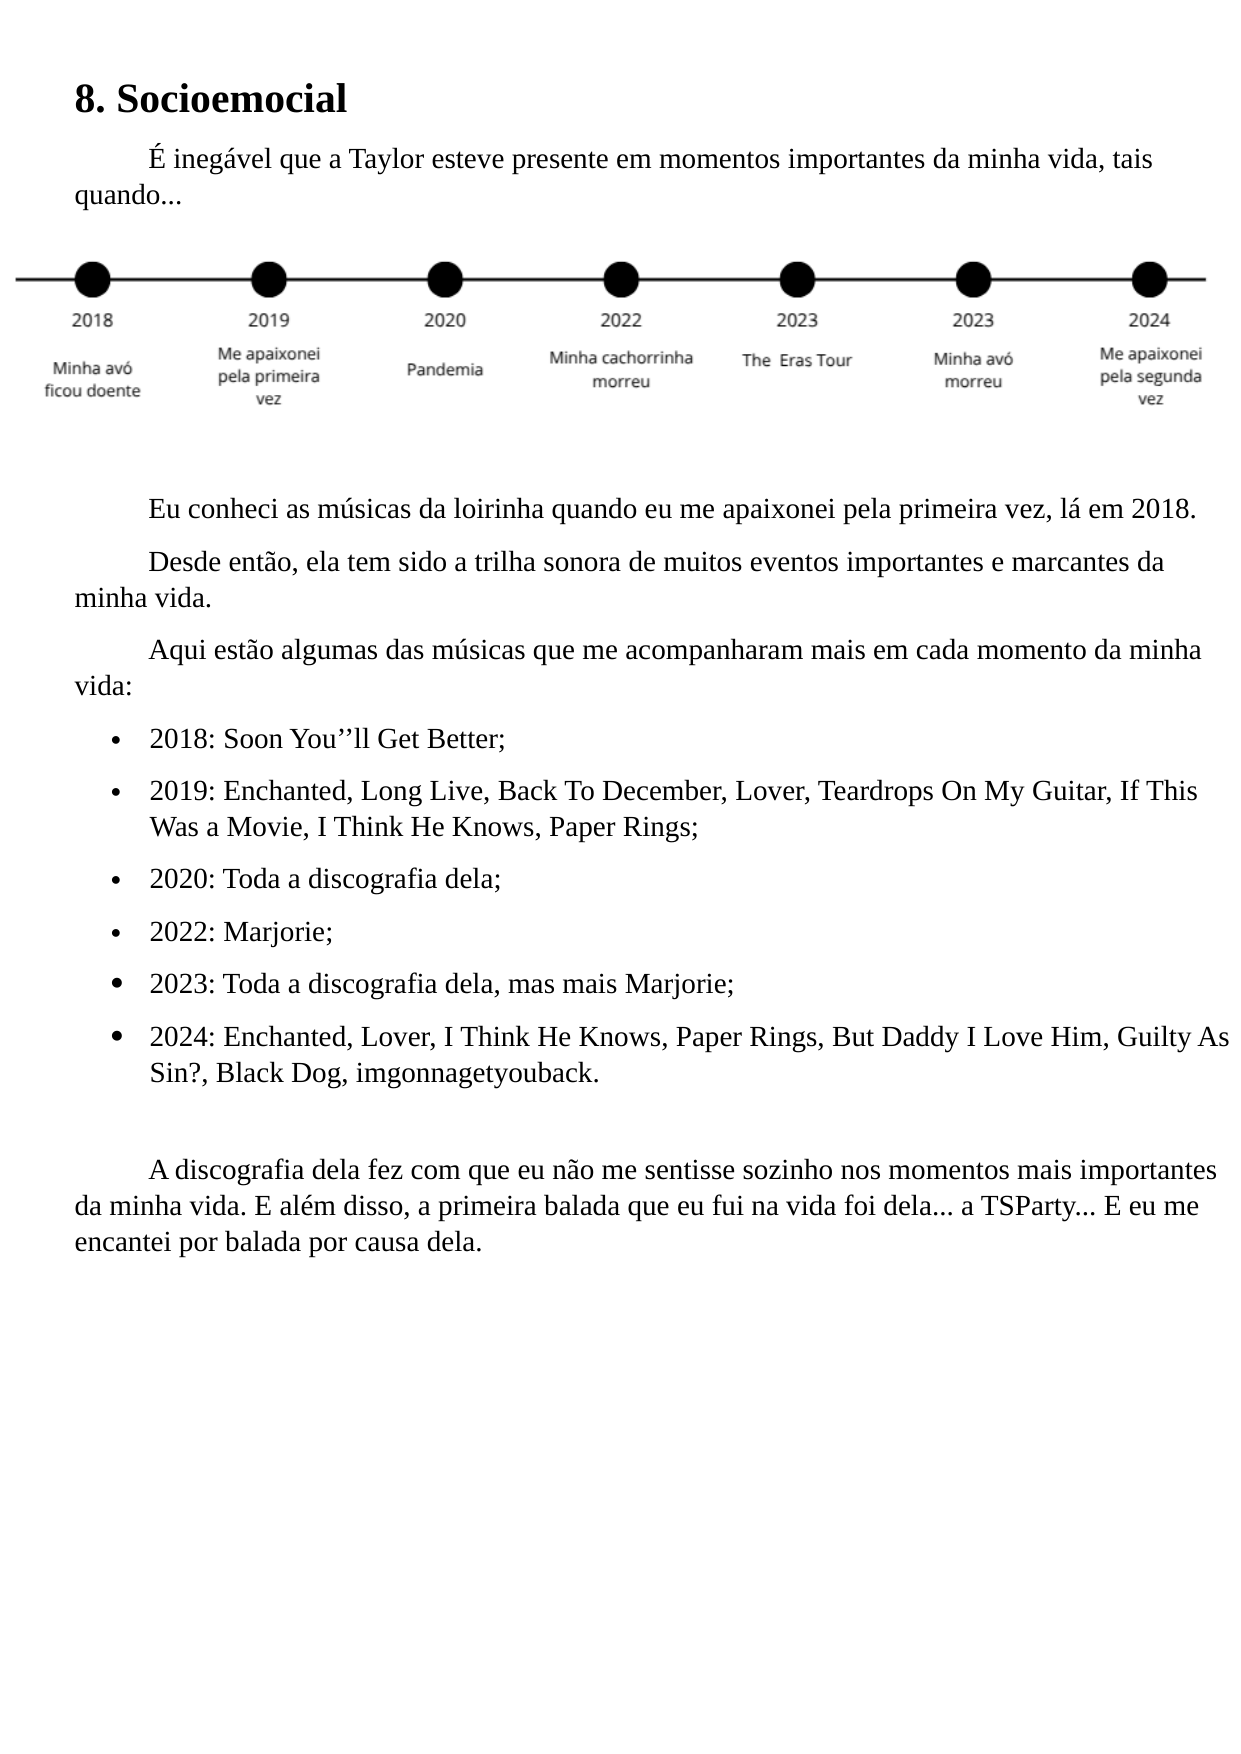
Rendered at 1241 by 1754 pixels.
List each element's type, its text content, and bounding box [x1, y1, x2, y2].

list 2024: Enchanted, Lover, I Think He Knows, Paper Rings, But Daddy I Love Him, Guilty As Sin?, Black Dog, imgonnagetyouback. [112, 1019, 1239, 1089]
text É inegável que a Taylor esteve presente em momentos importantes da minha vida, tais quando... [74, 142, 1239, 211]
text A discografia dela fez com que eu não me sentisse sozinho nos momentos mais importantes da minha vida. E além disso, a primeira balada que eu fui na vida foi dela... a TSParty... E eu me encantei por balada por causa dela. [1, 1152, 1239, 1258]
text Aqui estão algumas das músicas que me acompanharam mais em cada momento da minha vida: [1, 632, 1239, 702]
text Eu conheci as músicas da loirinha quando eu me apaixonei pela primeira vez, lá em 2018. [1, 492, 1239, 525]
list 2019: Enchanted, Long Live, Back To December, Lover, Teardrops On My Guitar, If This Was a Movie, I Think He Knows, Paper Rings; [112, 773, 1239, 843]
text Desde então, ela tem sido a trilha sonora de muitos eventos importantes e marcantes da minha vida. [1, 544, 1239, 613]
list 2020: Toda a discografia dela; [112, 862, 1239, 895]
text 8. Socioemocial [74, 74, 1239, 122]
list 2018: Soon You’’ll Get Better; [112, 721, 1239, 754]
picture [0, 230, 1227, 427]
list 2023: Toda a discografia dela, mas mais Marjorie; [112, 967, 1239, 1000]
list 2022: Marjorie; [112, 914, 1239, 948]
